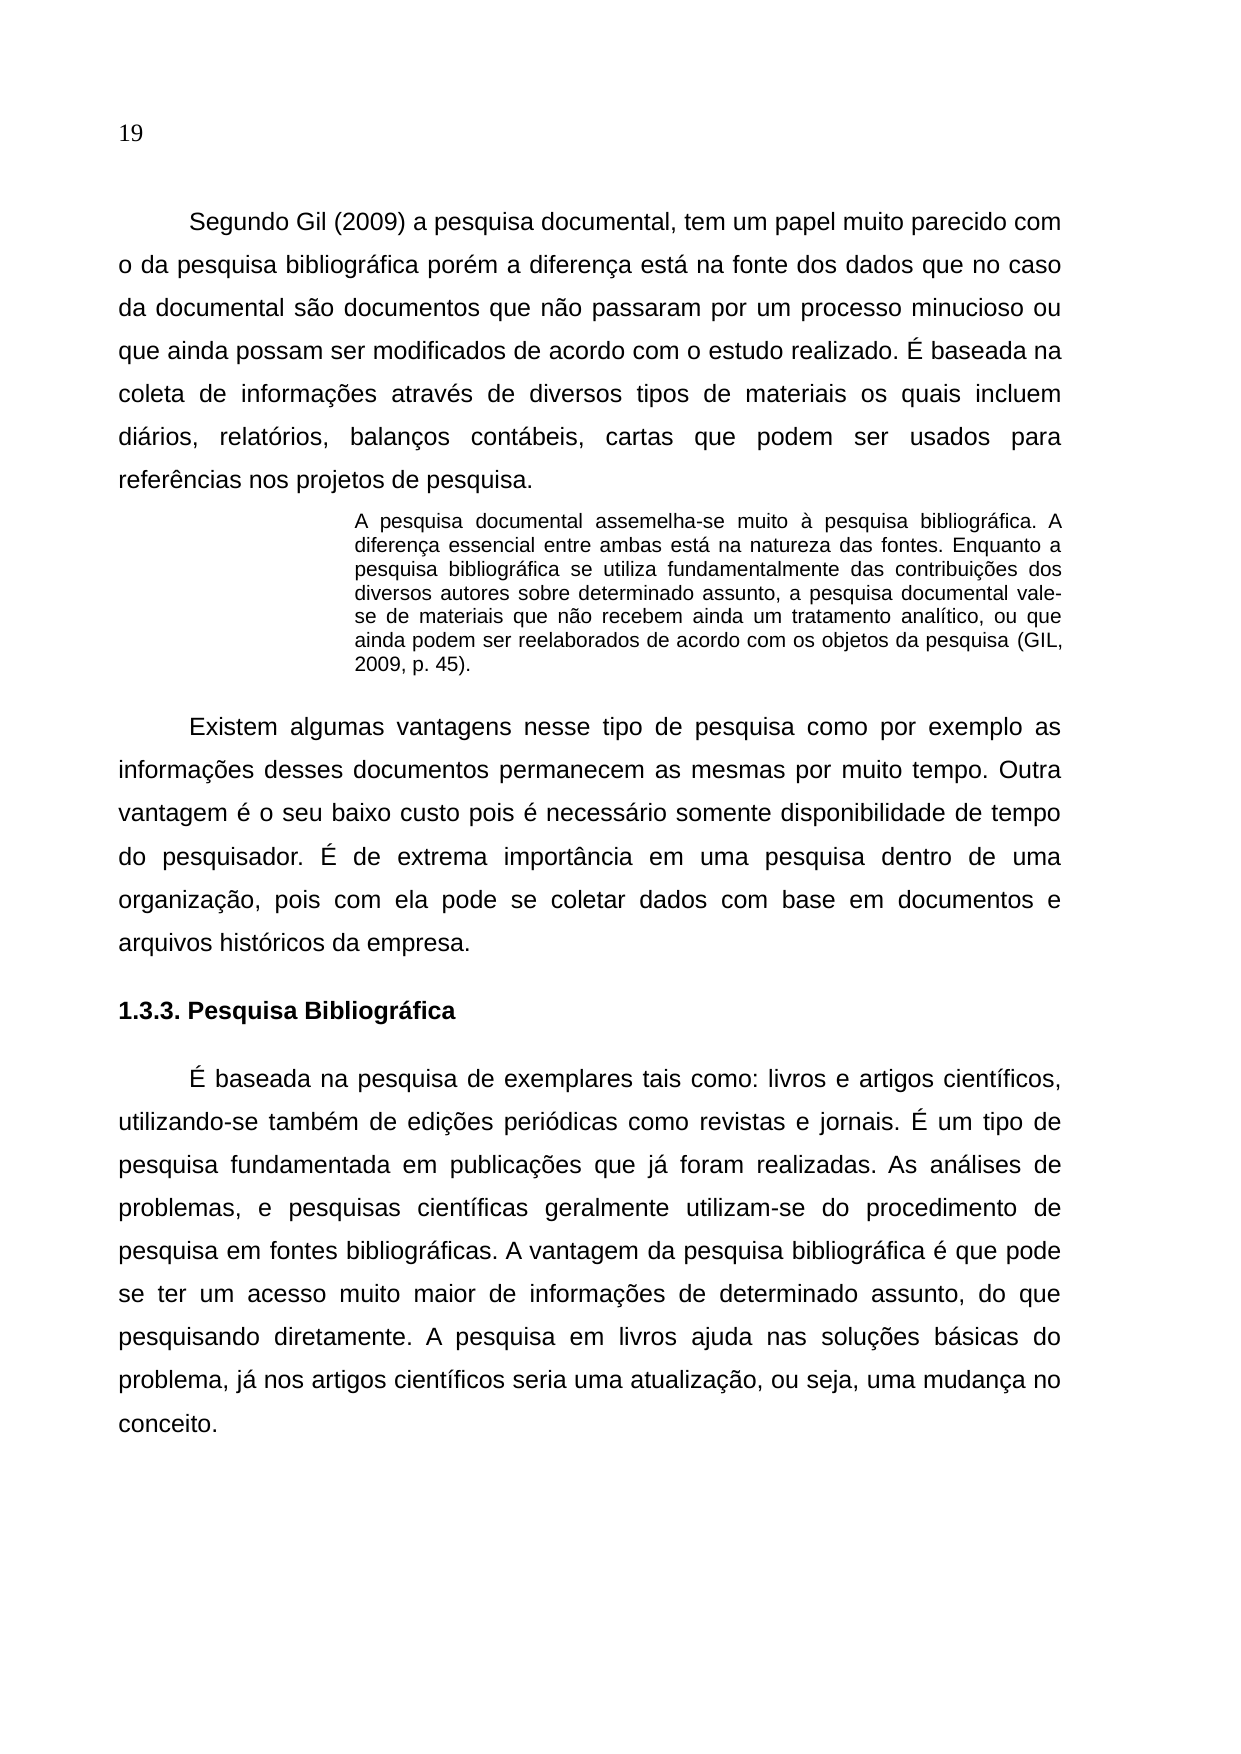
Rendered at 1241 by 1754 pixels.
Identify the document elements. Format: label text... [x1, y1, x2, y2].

text É baseada na pesquisa de exemplares tais como: livros e artigos científicos, utilizando-se também de edições periódicas como revistas e jornais. É um tipo de pesquisa fundamentada em publicações que já foram realizadas. As análises de problemas, e pesquisas científicas geralmente utilizam-se do procedimento de pesquisa em fontes bibliográficas. A vantagem da pesquisa bibliográfica é que pode se ter um acesso muito maior de informações de determinado assunto, do que pesquisando diretamente. A pesquisa em livros ajuda nas soluções básicas do problema, já nos artigos científicos seria uma atualização, ou seja, uma mudança no conceito. [118, 1064, 1063, 1437]
text Segundo Gil (2009) a pesquisa documental, tem um papel muito parecido com o da pesquisa bibliográfica porém a diferença está na fonte dos dados que no caso da documental são documentos que não passaram por um processo minucioso ou que ainda possam ser modificados de acordo com o estudo realizado. É baseada na coleta de informações através de diversos tipos de materiais os quais incluem diários, relatórios, balanços contábeis, cartas que podem ser usados para referências nos projetos de pesquisa. [118, 207, 1063, 494]
text A pesquisa documental assemelha-se muito à pesquisa bibliográfica. A diferença essencial entre ambas está na natureza das fontes. Enquanto a pesquisa bibliográfica se utiliza fundamentalmente das contribuições dos diversos autores sobre determinado assunto, a pesquisa documental vale-se de materiais que não recebem ainda um tratamento analítico, ou que ainda podem ser reelaborados de acordo com os objetos da pesquisa (GIL, 2009, p. 45). [354, 508, 1063, 676]
subtitle 1.3.3. Pesquisa Bibliográfica [118, 996, 1063, 1024]
text Existem algumas vantagens nesse tipo de pesquisa como por exemplo as informações desses documentos permanecem as mesmas por muito tempo. Outra vantagem é o seu baixo custo pois é necessário somente disponibilidade de tempo do pesquisador. É de extrema importância em uma pesquisa dentro de uma organização, pois com ela pode se coletar dados com base em documentos e arquivos históricos da empresa. [118, 712, 1063, 957]
